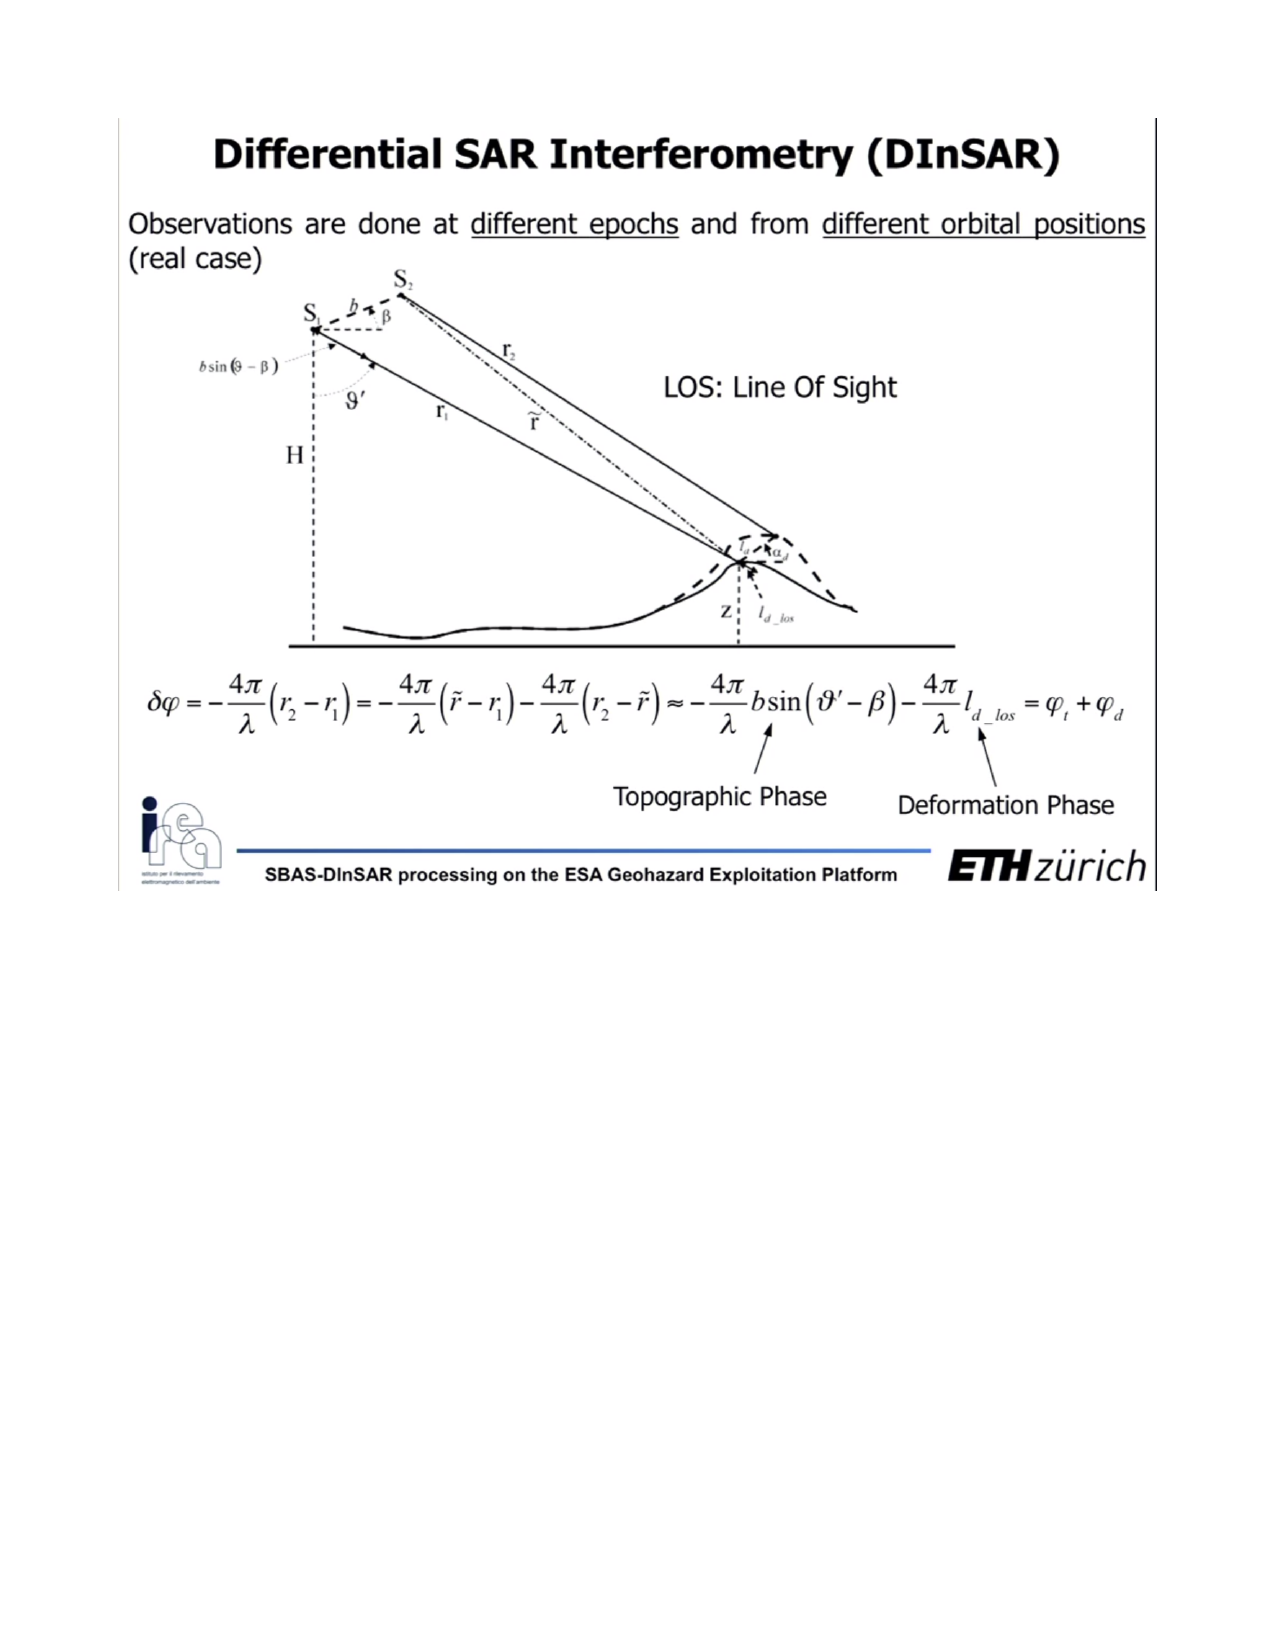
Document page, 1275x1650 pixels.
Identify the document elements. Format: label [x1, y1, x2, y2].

picture [118, 118, 1157, 891]
